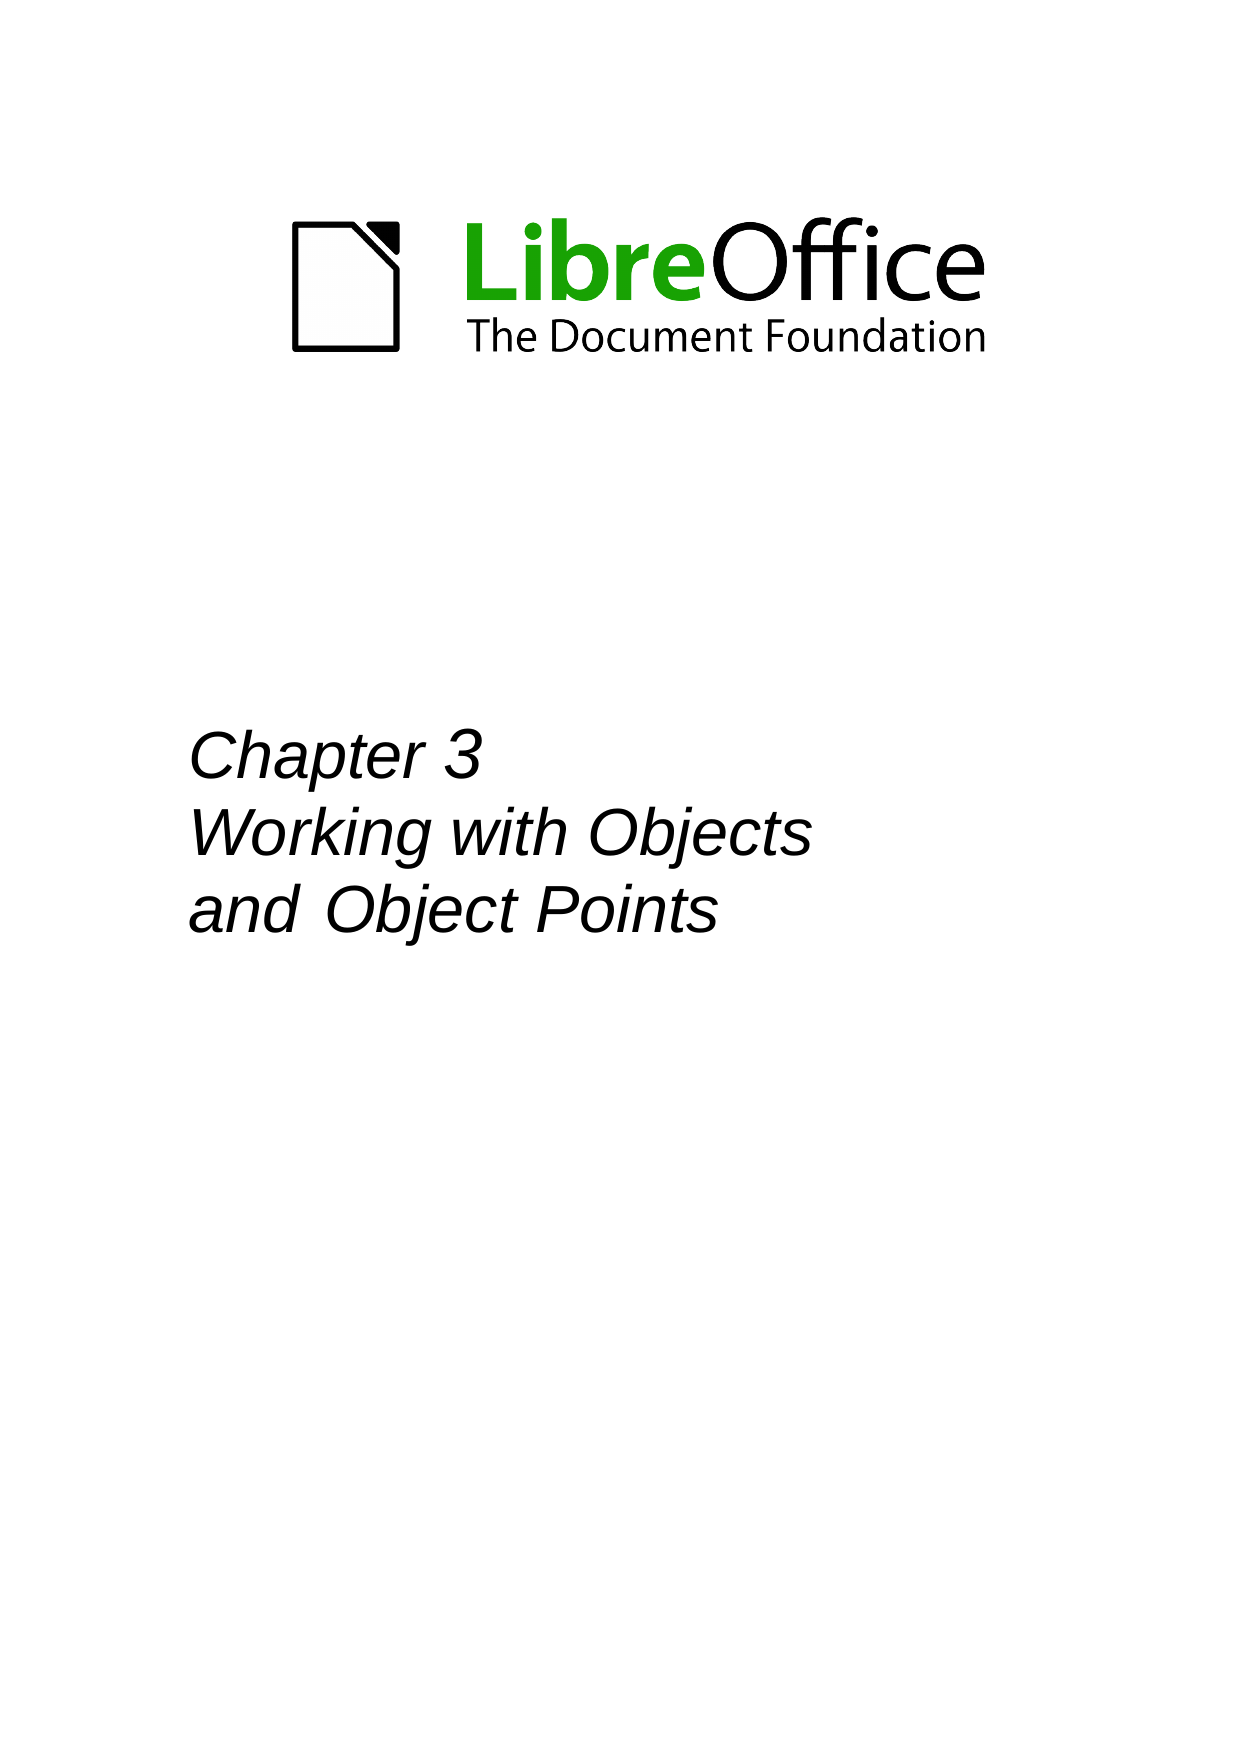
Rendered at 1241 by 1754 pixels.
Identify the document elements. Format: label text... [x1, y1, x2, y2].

subtitle Chapter 3 Working with Objects and Object Points [188, 712, 1098, 947]
picture [250, 186, 1035, 387]
